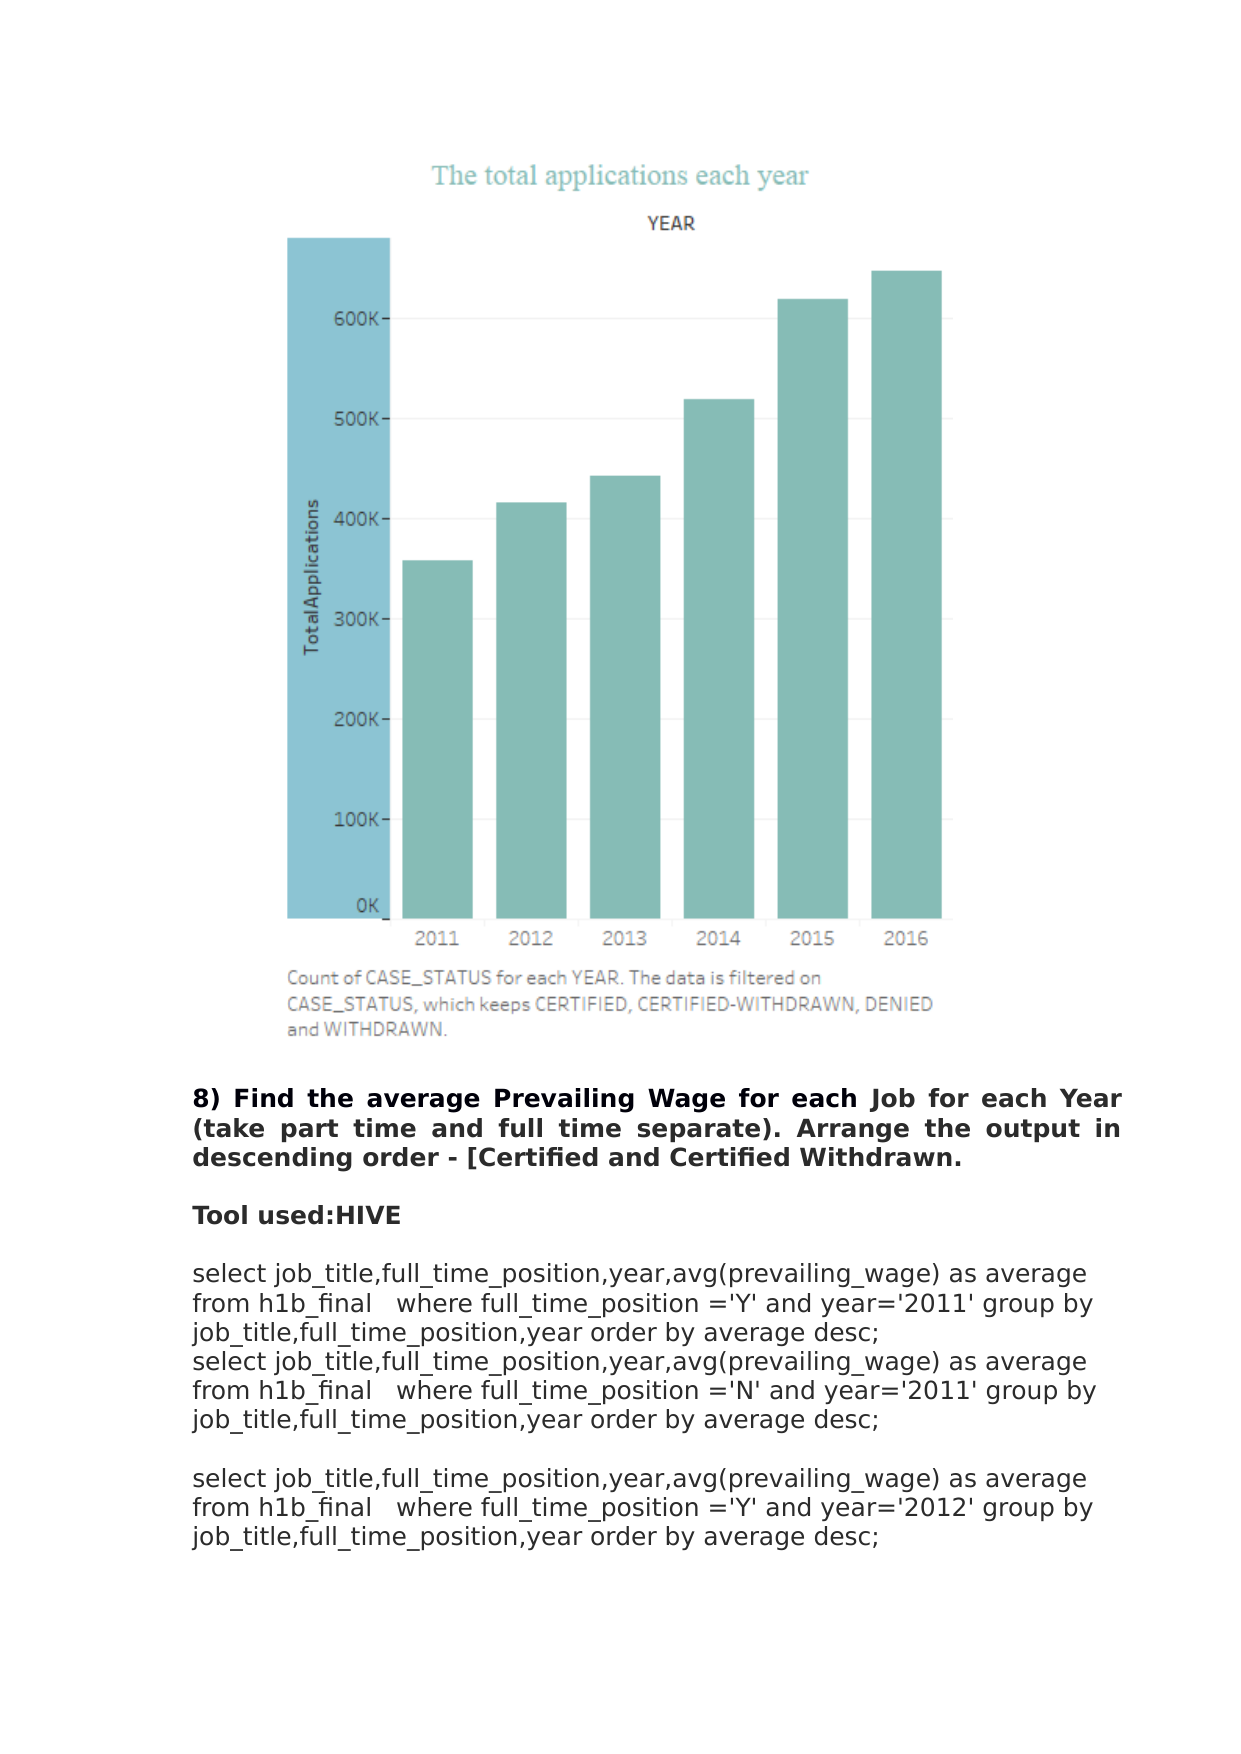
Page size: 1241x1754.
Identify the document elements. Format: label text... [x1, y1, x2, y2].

text Tool used:HIVE [192, 1201, 1122, 1230]
picture [287, 149, 953, 1044]
text 8) Find the average Prevailing Wage for each Job for each Year (take part time and full time separate). Arrange the output in descending order - [Certified and Certified Withdrawn. [192, 1084, 1122, 1172]
text select job_title,full_time_position,year,avg(prevailing_wage) as average from h1b_final where full_time_position ='N' and year='2011' group by job_title,full_time_position,year order by average desc; [192, 1347, 1122, 1434]
text select job_title,full_time_position,year,avg(prevailing_wage) as average from h1b_final where full_time_position ='Y' and year='2011' group by job_title,full_time_position,year order by average desc; [192, 1259, 1122, 1347]
text select job_title,full_time_position,year,avg(prevailing_wage) as average from h1b_final where full_time_position ='Y' and year='2012' group by job_title,full_time_position,year order by average desc; [192, 1464, 1122, 1551]
